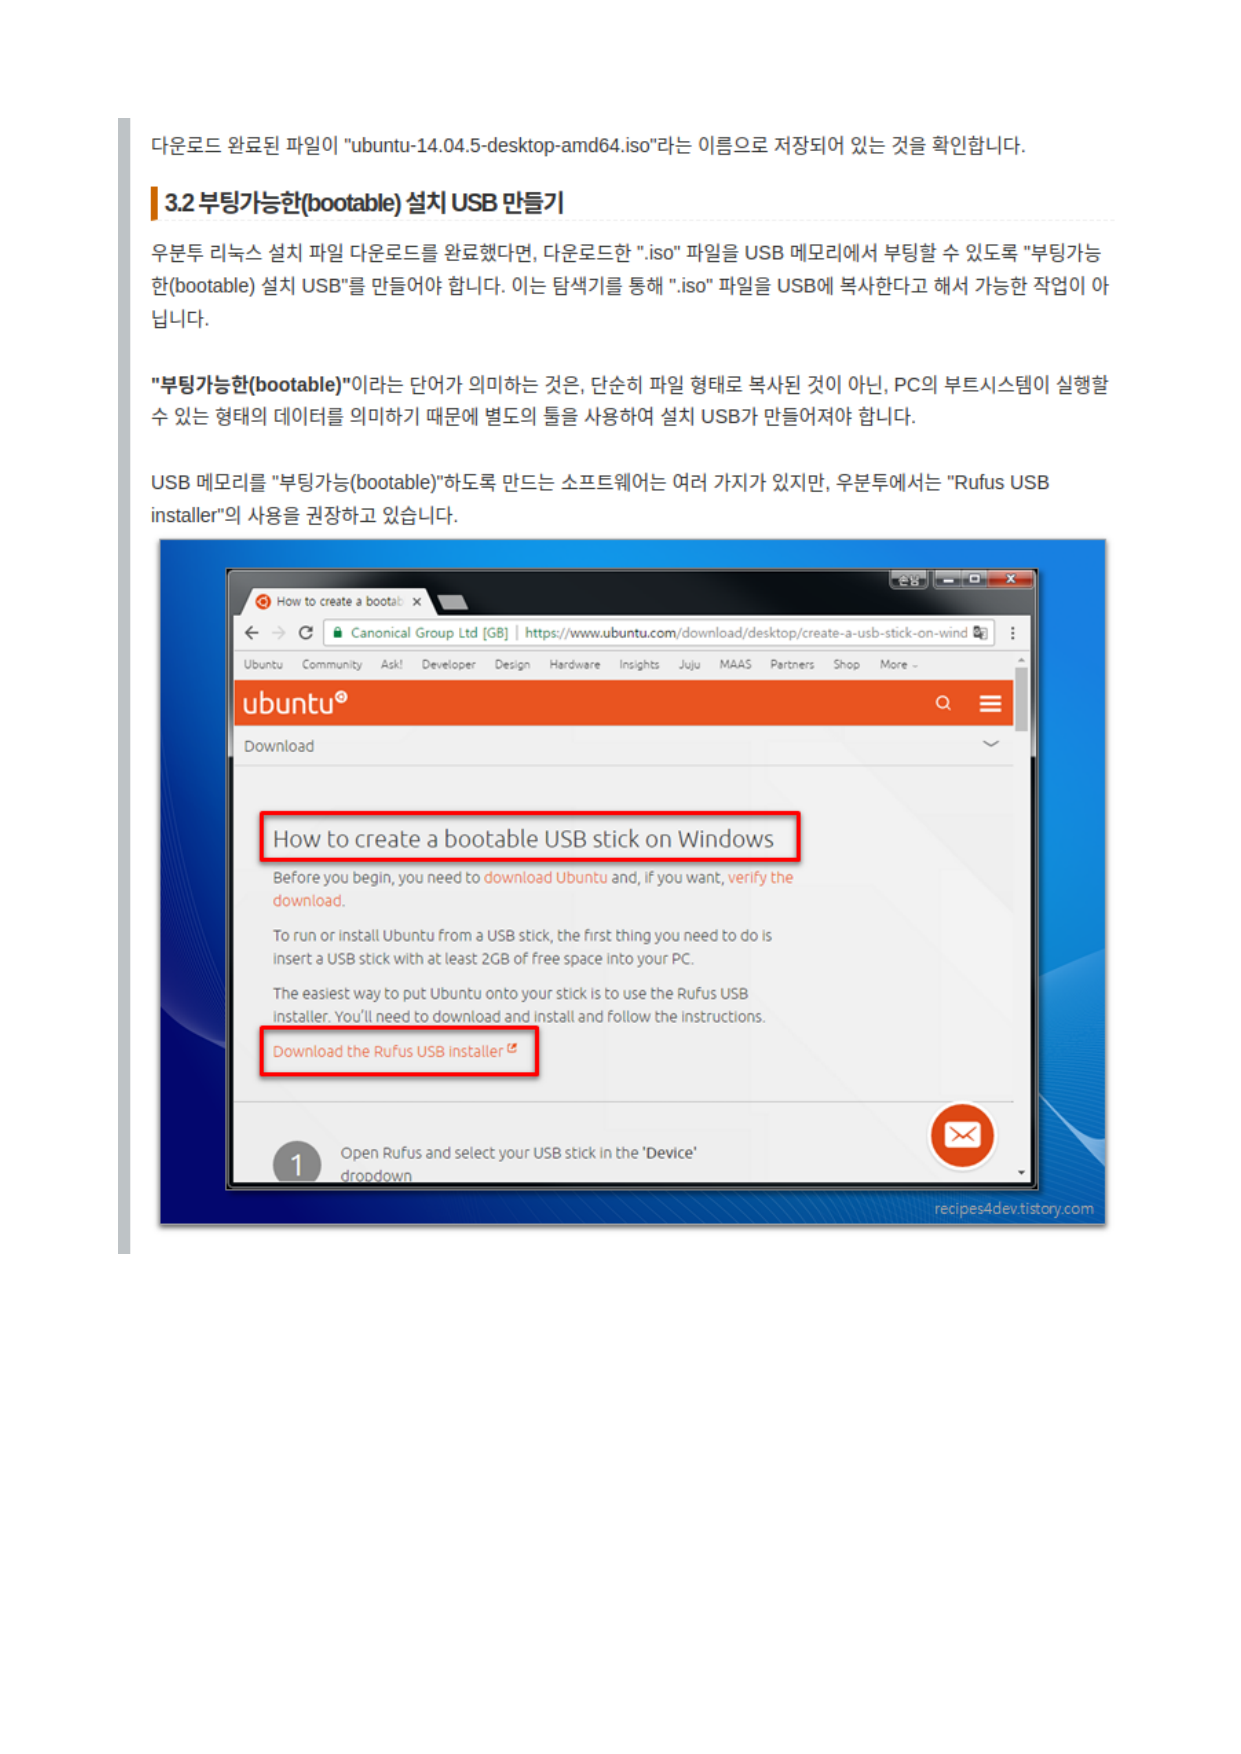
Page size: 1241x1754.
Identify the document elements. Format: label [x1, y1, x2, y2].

picture [118, 118, 1123, 1254]
